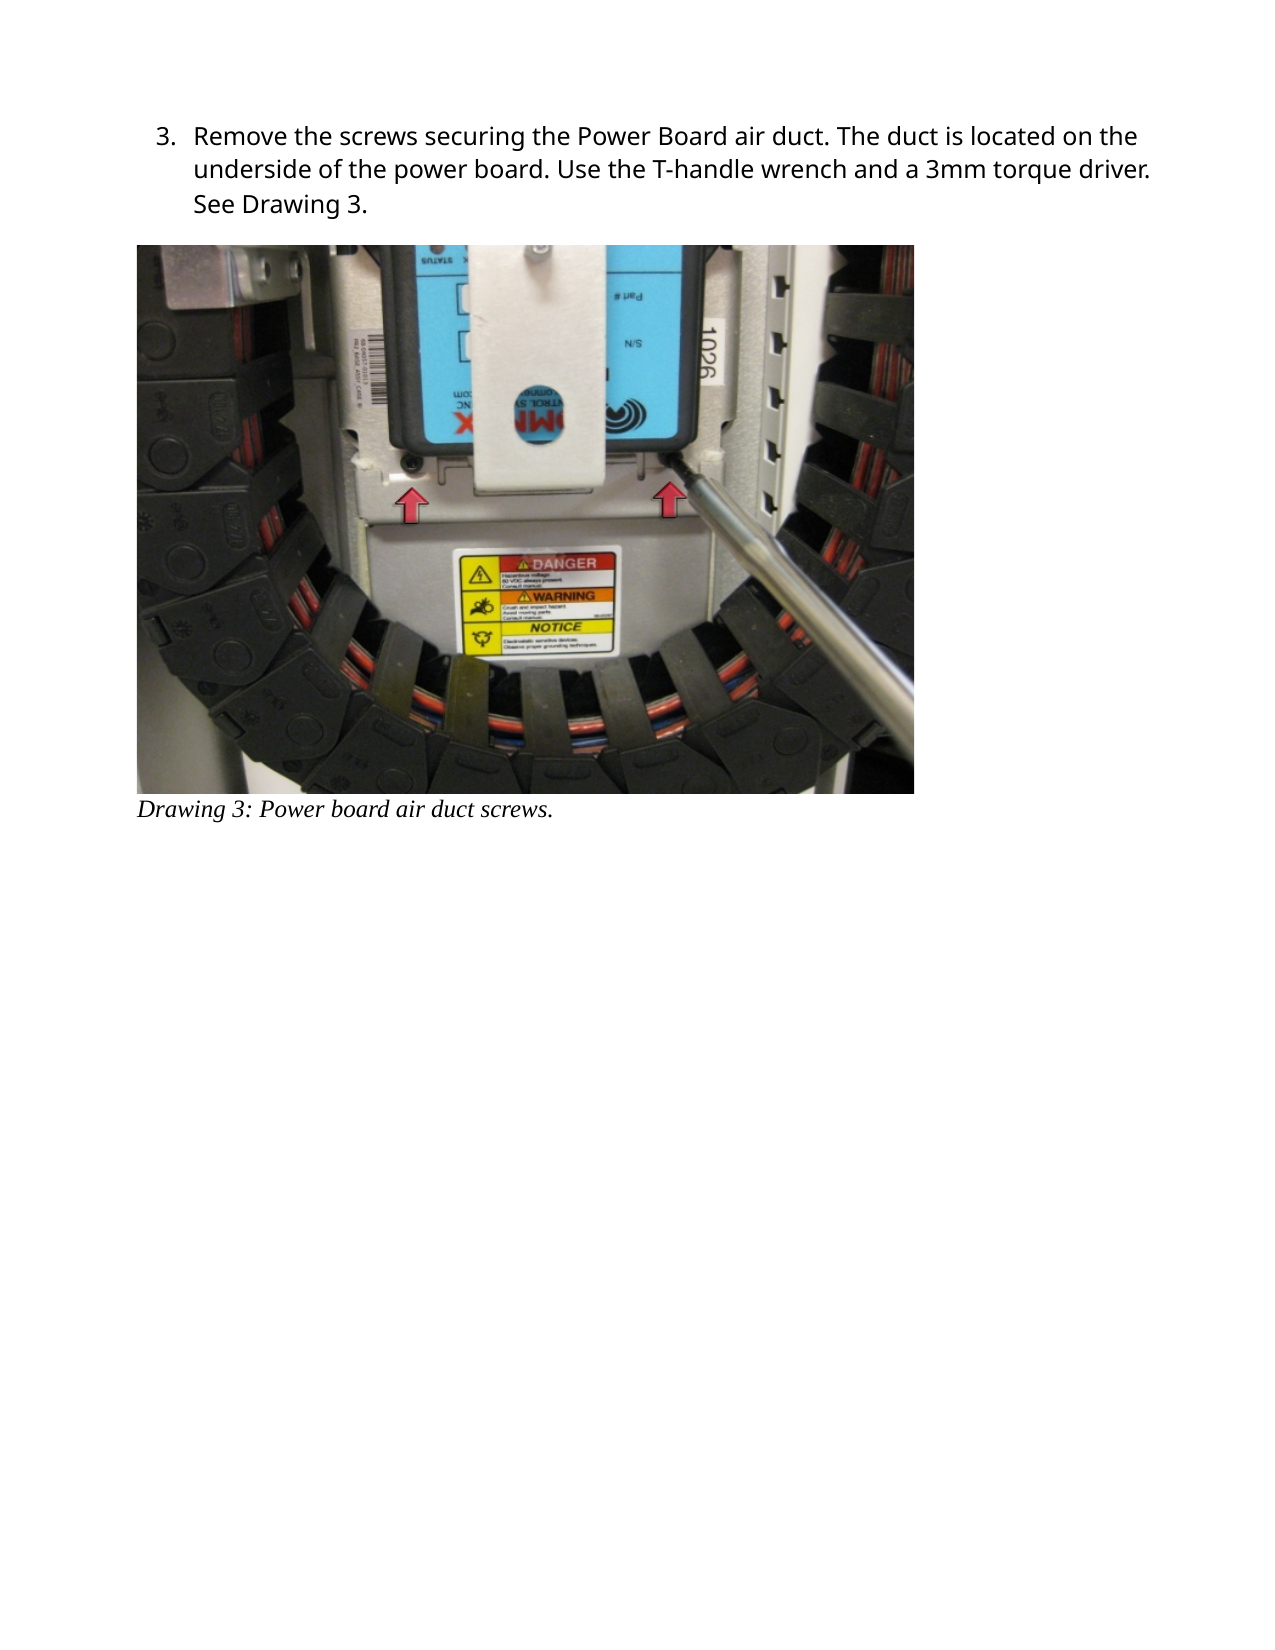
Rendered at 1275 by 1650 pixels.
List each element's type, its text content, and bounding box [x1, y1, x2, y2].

picture [136, 245, 915, 794]
text Drawing 3: Power board air duct screws. [137, 794, 914, 823]
list Remove the screws securing the Power Board air duct. The duct is located on the underside of the power board. Use the T-handle wrench and a 3mm torque driver. See Drawing 3. [156, 118, 1157, 220]
